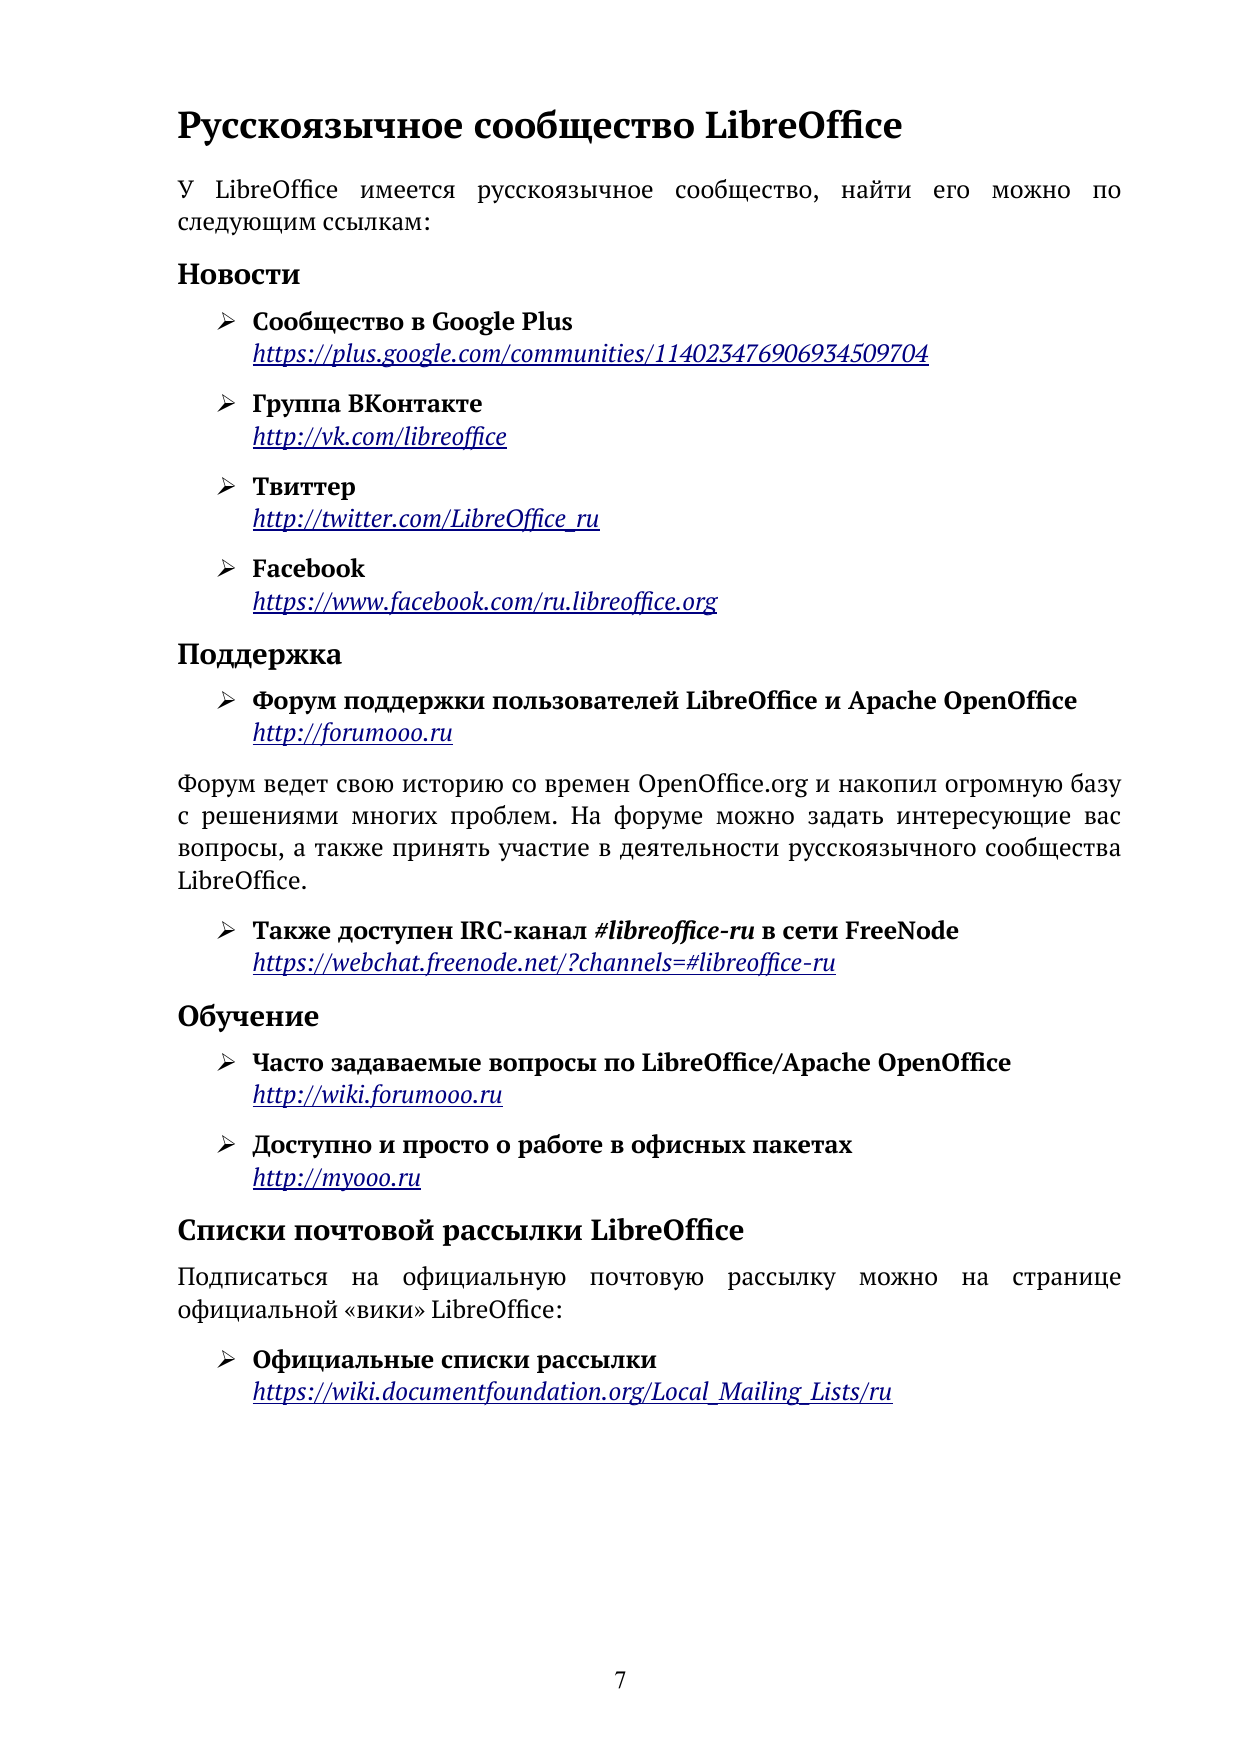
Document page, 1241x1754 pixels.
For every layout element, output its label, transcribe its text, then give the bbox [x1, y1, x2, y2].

list Часто задаваемые вопросы по LibreOffice/Apache OpenOffice http://wiki.forumooo.ru [215, 1046, 1122, 1111]
list Форум поддержки пользователей LibreOffice и Apache OpenOffice http://forumooo.ru [215, 684, 1122, 749]
list Доступно и просто о работе в офисных пакетах http://myooo.ru [215, 1128, 1122, 1193]
list Также доступен IRC-канал #libreoffice-ru в сети FreeNode https://webchat.freenode.net/?channels=#libreoffice-ru [215, 914, 1122, 979]
subtitle Поддержка [177, 634, 1122, 672]
text Форум ведет свою историю со времен OpenOffice.org и накопил огромную базу с решениями многих проблем. На форуме можно задать интересующие вас вопросы, а также принять участие в деятельности русскоязычного сообщества LibreOffice. [177, 767, 1122, 896]
subtitle Списки почтовой рассылки LibreOffice [177, 1211, 1122, 1248]
list Сообщество в Google Plus https://plus.google.com/communities/114023476906934509704 [215, 304, 1122, 369]
list Твиттер http://twitter.com/LibreOffice_ru [215, 469, 1122, 534]
text Подписаться на официальную почтовую рассылку можно на странице официальной «вики» LibreOffice: [177, 1260, 1122, 1325]
subtitle Обучение [177, 996, 1122, 1034]
text У LibreOffice имеется русскоязычное сообщество, найти его можно по следующим ссылкам: [177, 173, 1122, 237]
list Официальные списки рассылки https://wiki.documentfoundation.org/Local_Mailing_Lists/ru [215, 1343, 1122, 1408]
list Группа ВКонтакте http://vk.com/libreoffice [215, 387, 1122, 452]
subtitle Новости [177, 255, 1122, 293]
list Facebook https://www.facebook.com/ru.libreoffice.org [215, 552, 1122, 617]
subtitle Русскоязычное сообщество LibreOffice [177, 100, 1122, 149]
